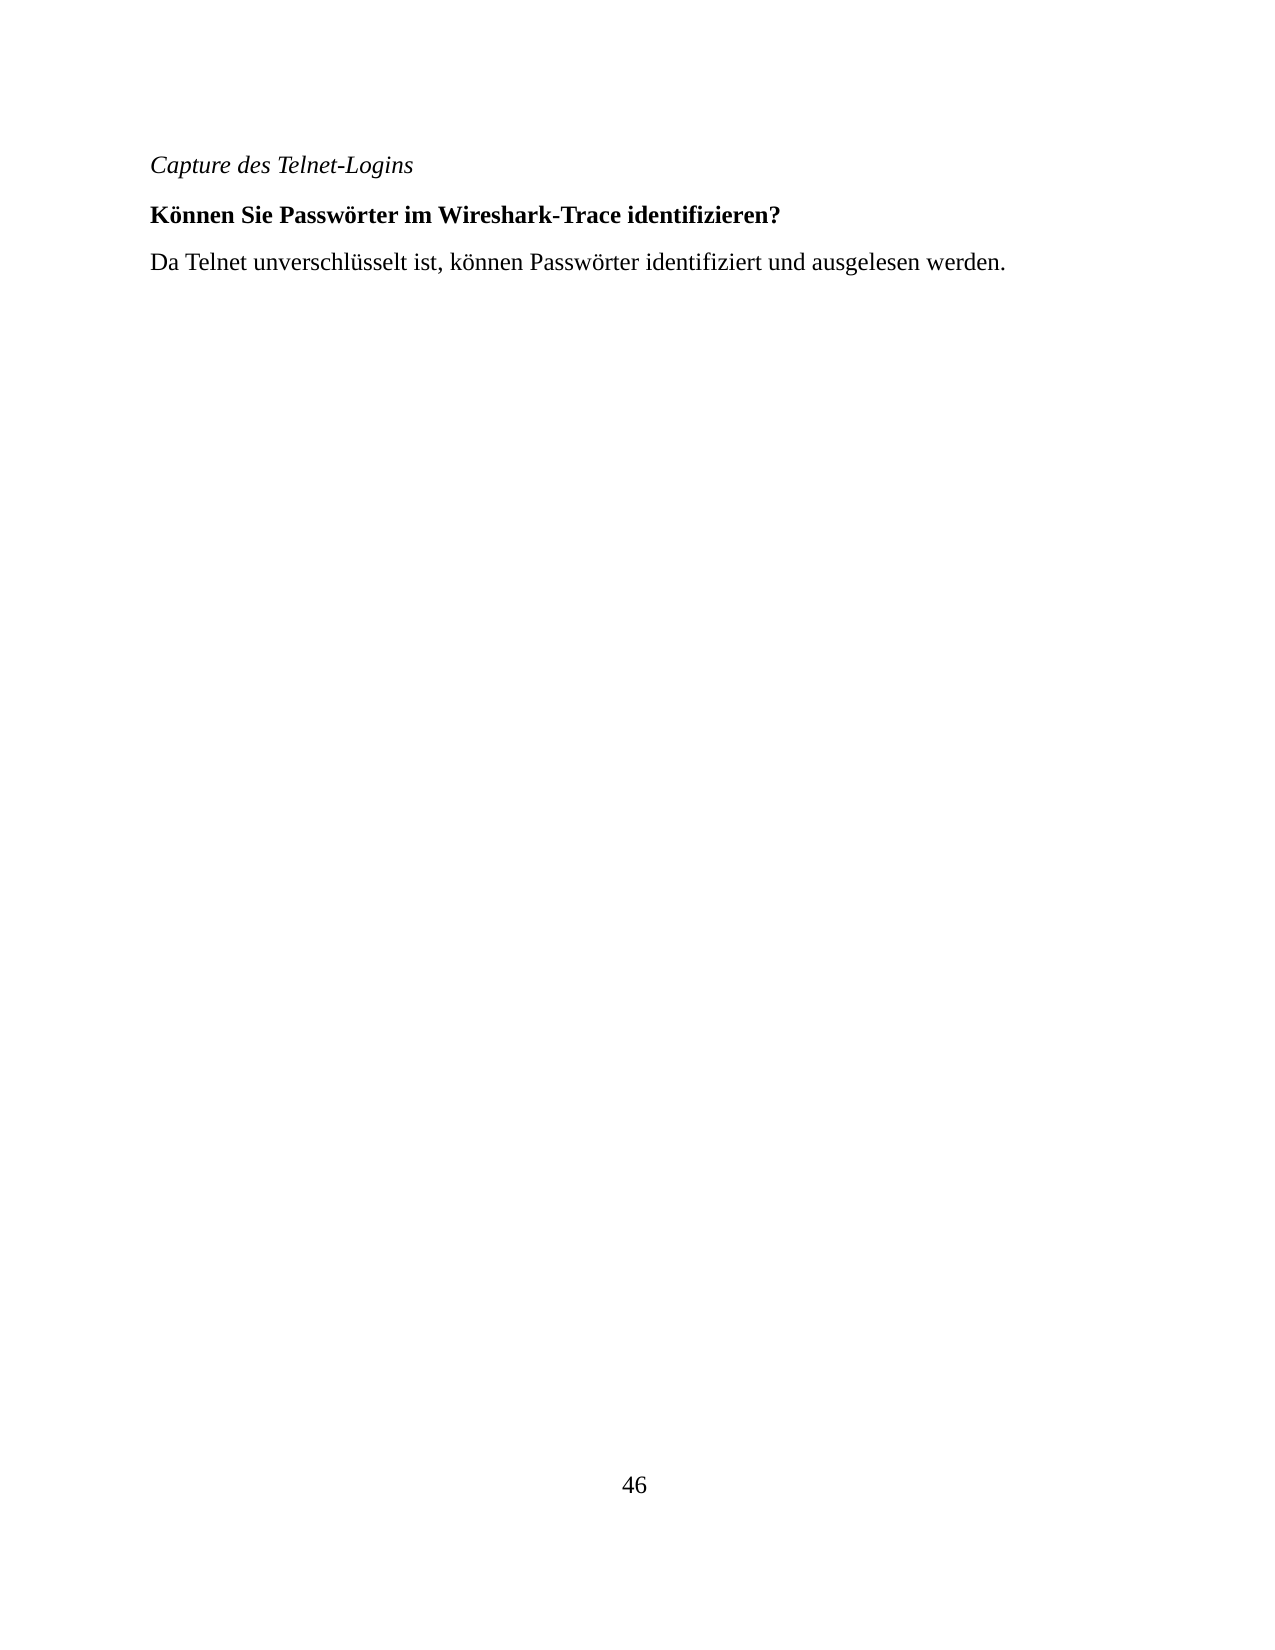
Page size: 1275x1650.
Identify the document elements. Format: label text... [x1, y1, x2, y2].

text Können Sie Passwörter im Wireshark-Trace identifizieren? [150, 200, 1125, 229]
text Capture des Telnet-Logins [150, 150, 1125, 179]
text Da Telnet unverschlüsselt ist, können Passwörter identifiziert und ausgelesen werden. [150, 247, 1125, 276]
